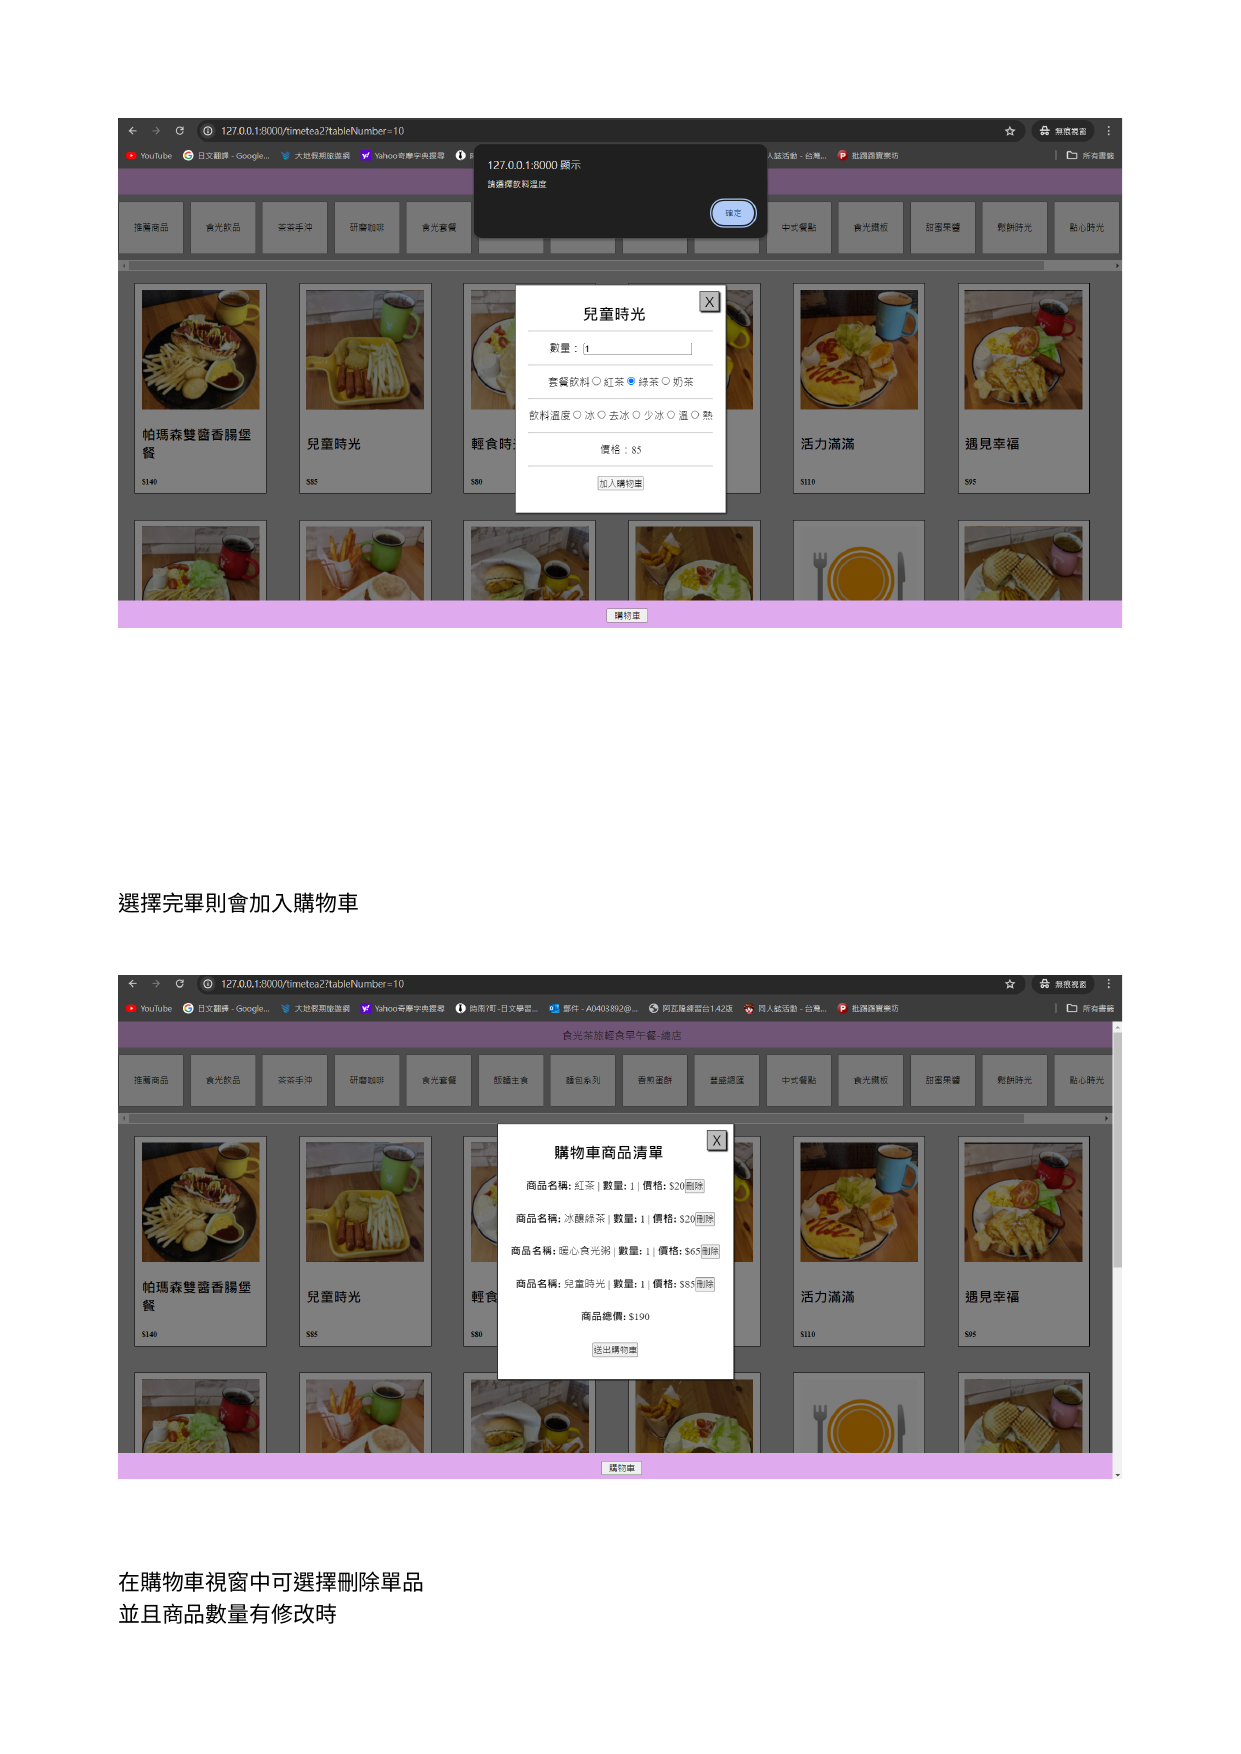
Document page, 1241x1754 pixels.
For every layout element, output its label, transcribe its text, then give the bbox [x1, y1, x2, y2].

text 並且商品數量有修改時 [118, 1597, 1122, 1628]
picture [118, 975, 1123, 1479]
text 在購物車視窗中可選擇刪除單品 [118, 1565, 1122, 1597]
text 選擇完畢則會加入購物車 [118, 886, 1122, 918]
picture [118, 118, 1123, 628]
